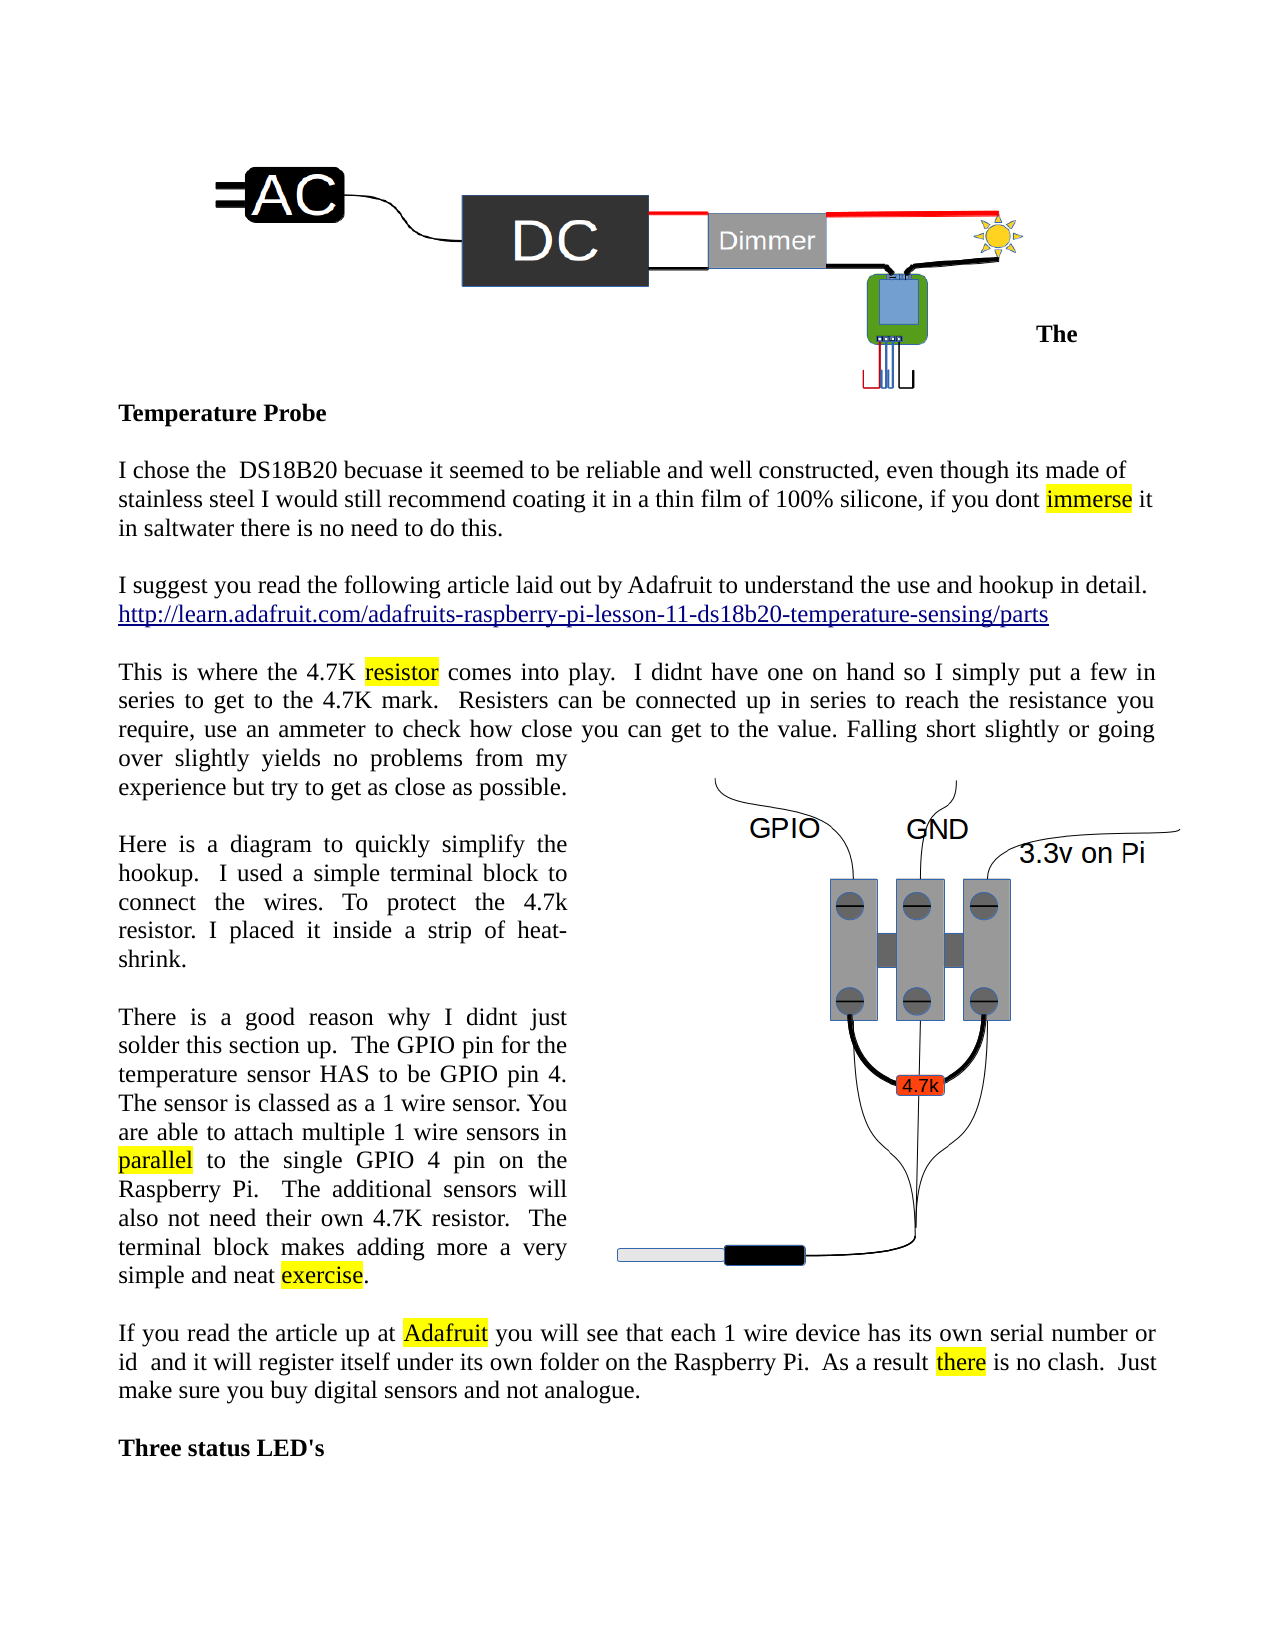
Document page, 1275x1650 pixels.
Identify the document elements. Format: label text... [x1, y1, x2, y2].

text I chose the DS18B20 becuase it seemed to be reliable and well constructed, even though its made of stainless steel I would still recommend coating it in a thin film of 100% silicone, if you dont immerse it in saltwater there is no need to do this. [118, 456, 1157, 542]
text Here is a diagram to quickly simplify the hookup. I used a simple terminal block to connect the wires. To protect the 4.7k resistor. I placed it inside a strip of heat-shrink. [118, 829, 597, 973]
text Three status LED's [118, 1433, 1157, 1462]
text The Temperature Probe [118, 319, 1157, 427]
picture [187, 145, 1036, 398]
text There is a good reason why I didnt just solder this section up. The GPIO pin for the temperature sensor HAS to be GPIO pin 4. The sensor is classed as a 1 wire sensor. You are able to attach multiple 1 wire sensors in parallel to the single GPIO 4 pin on the Raspberry Pi. The additional sensors will also not need their own 4.7K resistor. The terminal block makes adding more a very simple and neat exercise. [118, 1002, 1157, 1289]
text This is where the 4.7K resistor comes into play. I didnt have one on hand so I simply put a few in series to get to the 4.7K mark. Resisters can be connected up in series to reach the resistance you require, use an ammeter to check how close you can get to the value. Falling short slightly or going over slightly yields no problems from my experience but try to get as close as possible. [118, 657, 1157, 801]
picture [597, 763, 1183, 1277]
text I suggest you read the following article laid out by Adafruit to understand the use and hookup in detail. http://learn.adafruit.com/adafruits-raspberry-pi-lesson-11-ds18b20-temperature-sensing/parts [118, 571, 1157, 628]
text If you read the article up at Adafruit you will see that each 1 wire device has its own serial number or id and it will register itself under its own folder on the Raspberry Pi. As a result there is no clash. Just make sure you buy digital sensors and not analogue. [118, 1318, 1157, 1404]
